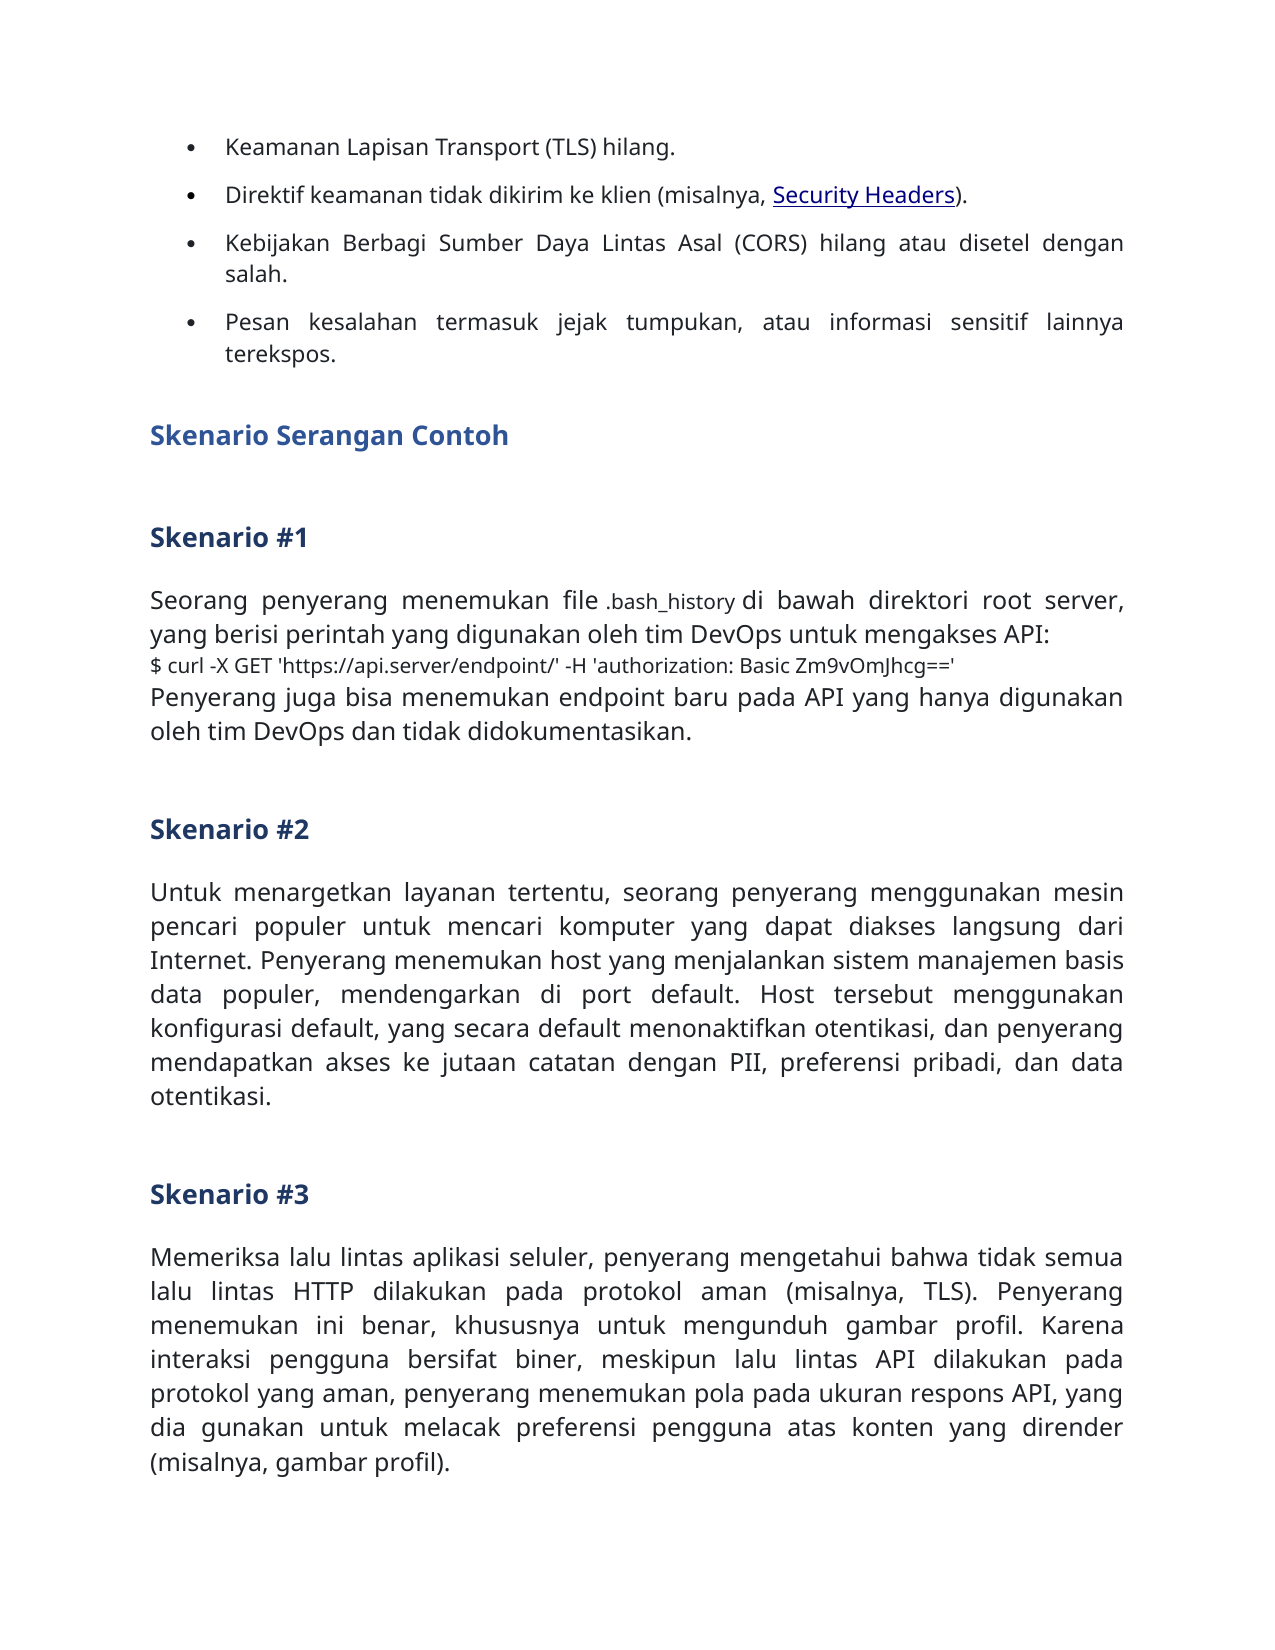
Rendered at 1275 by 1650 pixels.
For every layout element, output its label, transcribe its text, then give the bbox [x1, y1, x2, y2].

text Seorang penyerang menemukan file .bash_history di bawah direktori root server, yang berisi perintah yang digunakan oleh tim DevOps untuk mengakses API: [150, 583, 1125, 651]
list Direktif keamanan tidak dikirim ke klien (misalnya, Security Headers). [187, 179, 1125, 210]
text $ curl -X GET 'https://api.server/endpoint/' -H 'authorization: Basic Zm9vOmJhcg==' [150, 651, 1125, 679]
list Keamanan Lapisan Transport (TLS) hilang. [187, 131, 1125, 162]
text Untuk menargetkan layanan tertentu, seorang penyerang menggunakan mesin pencari populer untuk mencari komputer yang dapat diakses langsung dari Internet. Penyerang menemukan host yang menjalankan sistem manajemen basis data populer, mendengarkan di port default. Host tersebut menggunakan konfigurasi default, yang secara default menonaktifkan otentikasi, dan penyerang mendapatkan akses ke jutaan catatan dengan PII, preferensi pribadi, dan data otentikasi. [150, 874, 1125, 1113]
text Penyerang juga bisa menemukan endpoint baru pada API yang hanya digunakan oleh tim DevOps dan tidak didokumentasikan. [150, 679, 1125, 748]
subtitle Skenario Serangan Contoh [150, 417, 1125, 453]
list Pesan kesalahan termasuk jejak tumpukan, atau informasi sensitif lainnya terekspos. [187, 306, 1125, 369]
subtitle Skenario #2 [150, 810, 1125, 847]
list Kebijakan Berbagi Sumber Daya Lintas Asal (CORS) hilang atau disetel dengan salah. [187, 227, 1125, 289]
subtitle Skenario #3 [150, 1175, 1125, 1212]
subtitle Skenario #1 [150, 518, 1125, 555]
text Memeriksa lalu lintas aplikasi seluler, penyerang mengetahui bahwa tidak semua lalu lintas HTTP dilakukan pada protokol aman (misalnya, TLS). Penyerang menemukan ini benar, khususnya untuk mengunduh gambar profil. Karena interaksi pengguna bersifat biner, meskipun lalu lintas API dilakukan pada protokol yang aman, penyerang menemukan pola pada ukuran respons API, yang dia gunakan untuk melacak preferensi pengguna atas konten yang dirender (misalnya, gambar profil). [150, 1240, 1125, 1478]
